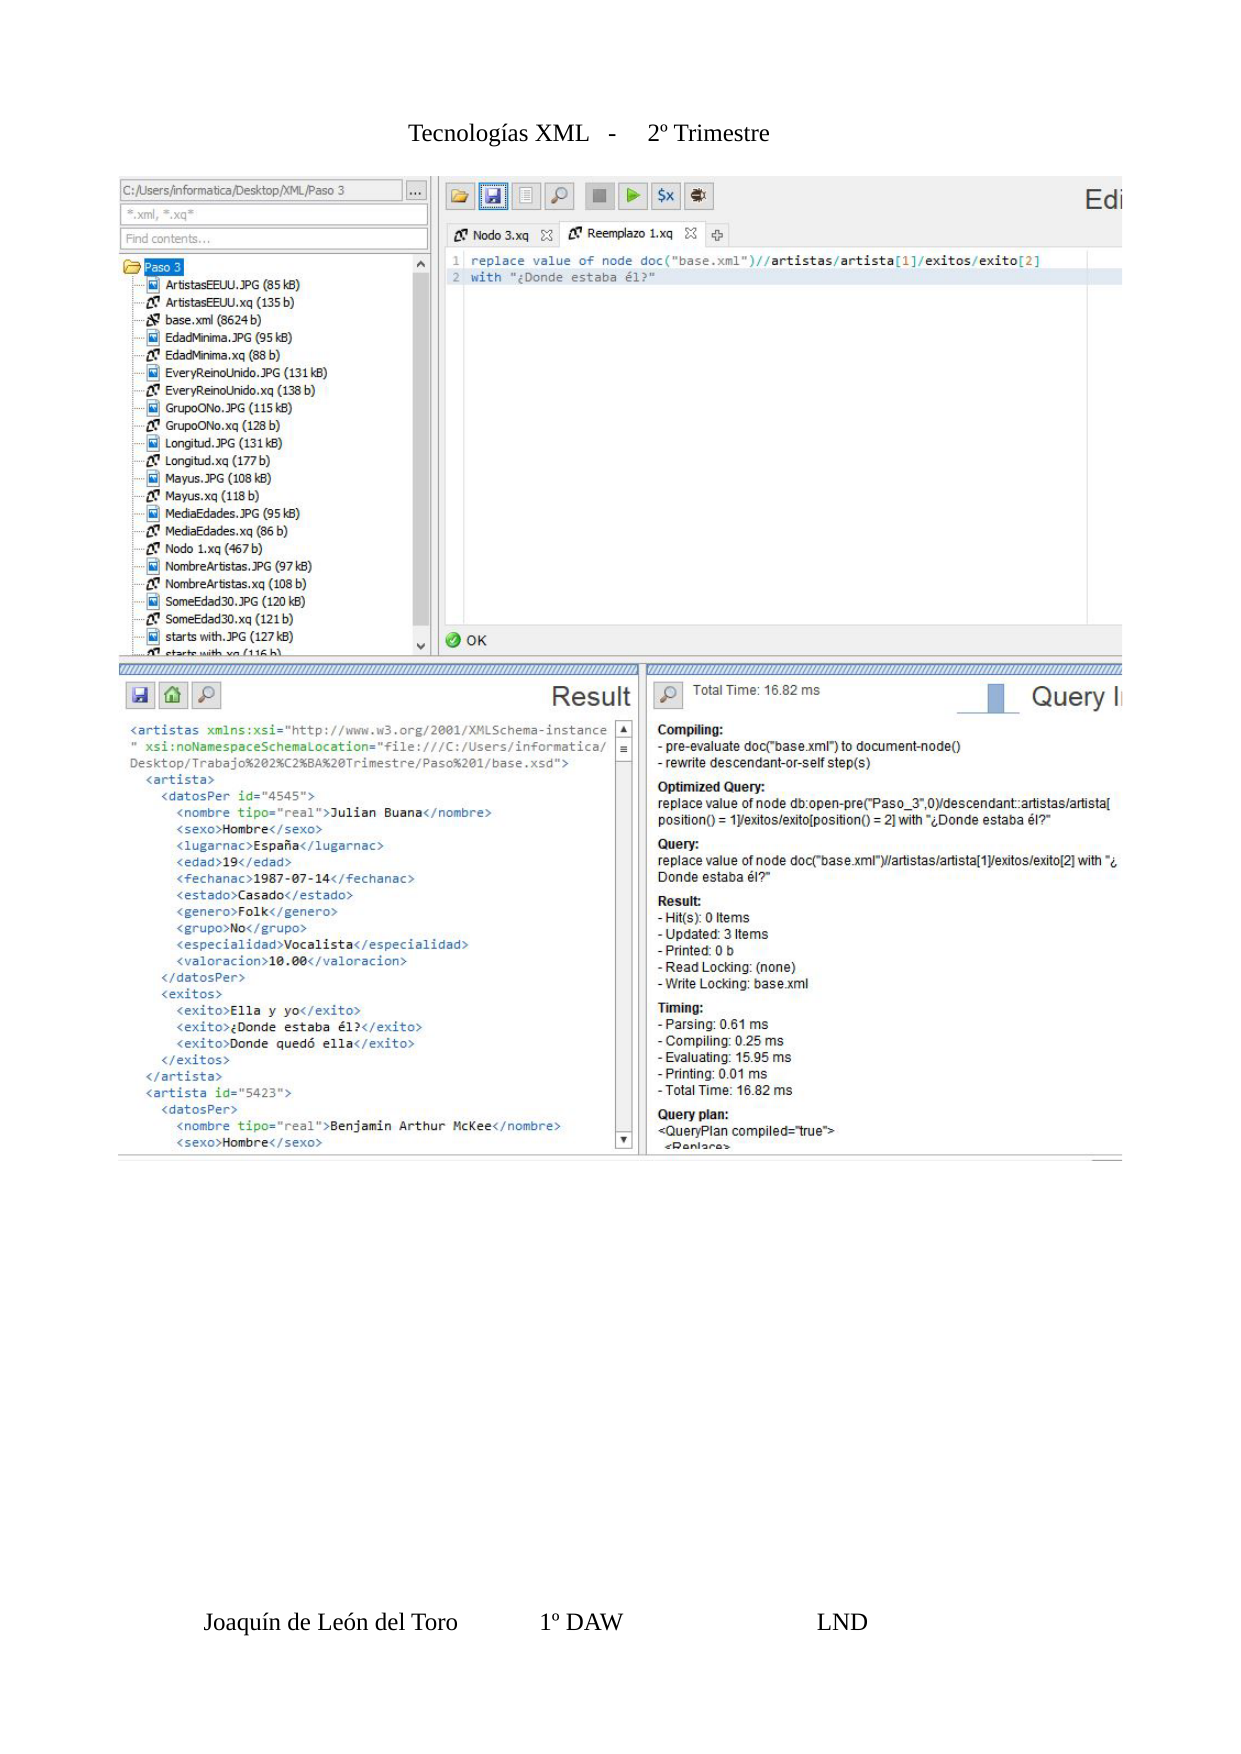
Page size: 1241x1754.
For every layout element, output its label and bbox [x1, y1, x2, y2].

picture [118, 176, 1123, 1161]
